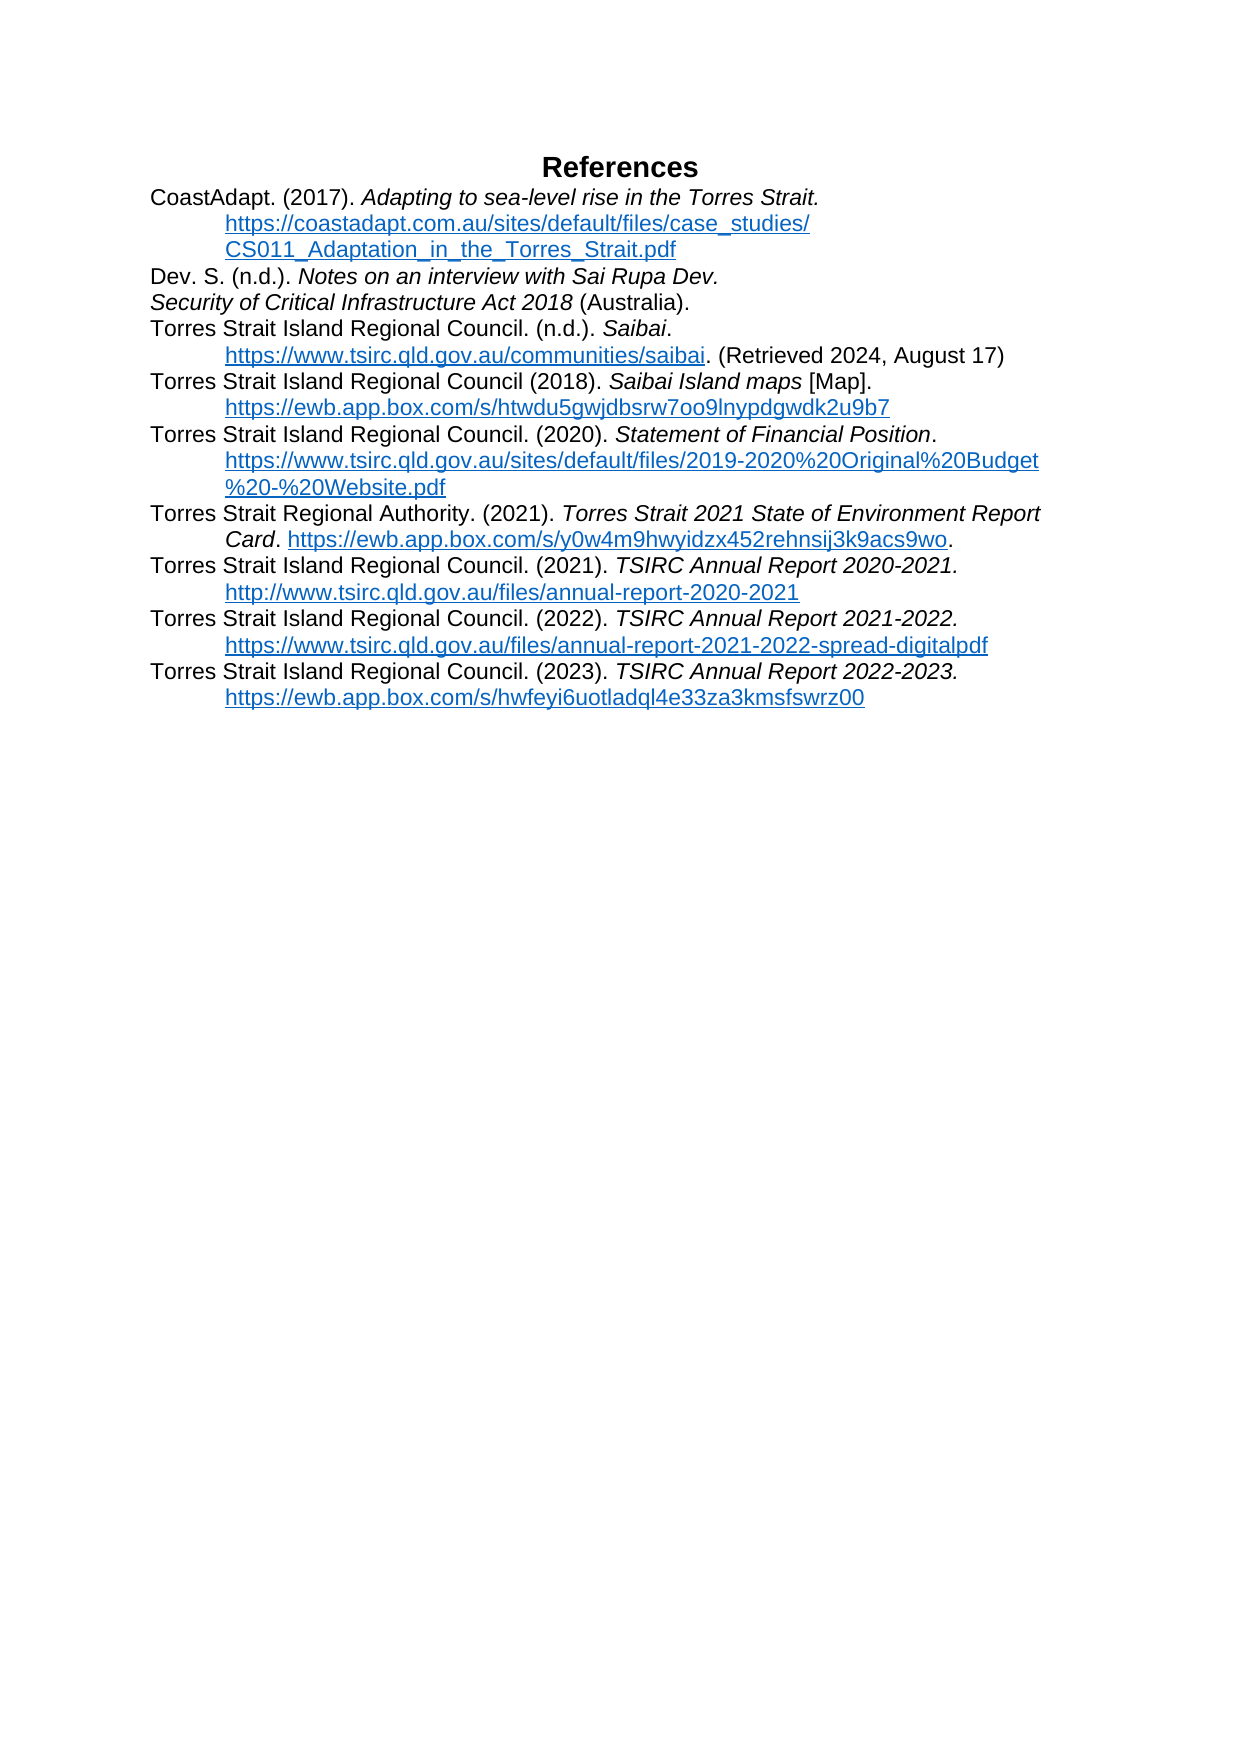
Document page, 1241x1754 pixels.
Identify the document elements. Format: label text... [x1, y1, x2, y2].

text Torres Strait Island Regional Council. (2022). TSIRC Annual Report 2021-2022. https://www.tsirc.qld.gov.au/files/annual-report-2021-2022-spread-digitalpdf [150, 605, 1090, 658]
text Torres Strait Regional Authority. (2021). Torres Strait 2021 State of Environment Report Card. https://ewb.app.box.com/s/y0w4m9hwyidzx452rehnsij3k9acs9wo. [150, 500, 1090, 552]
subtitle References [150, 150, 1090, 183]
text Security of Critical Infrastructure Act 2018 (Australia). [150, 289, 1090, 315]
text https://www.tsirc.qld.gov.au/sites/default/files/2019-2020%20Original%20Budget%20-%20Website.pdf [225, 447, 1090, 500]
text Dev. S. (n.d.). Notes on an interview with Sai Rupa Dev. [150, 263, 1090, 289]
text Torres Strait Island Regional Council. (n.d.). Saibai. https://www.tsirc.qld.gov.au/communities/saibai. (Retrieved 2024, August 17) [150, 315, 1090, 368]
text https://coastadapt.com.au/sites/default/files/case_studies/CS011_Adaptation_in_the_Torres_Strait.pdf [225, 210, 1090, 263]
text Torres Strait Island Regional Council. (2020). Statement of Financial Position. [150, 421, 1090, 447]
text Torres Strait Island Regional Council. (2021). TSIRC Annual Report 2020-2021. http://www.tsirc.qld.gov.au/files/annual-report-2020-2021 [150, 552, 1090, 605]
text Torres Strait Island Regional Council. (2023). TSIRC Annual Report 2022-2023. https://ewb.app.box.com/s/hwfeyi6uotladql4e33za3kmsfswrz00 [150, 658, 1090, 711]
text CoastAdapt. (2017). Adapting to sea-level rise in the Torres Strait. [150, 183, 1090, 210]
text Torres Strait Island Regional Council (2018). Saibai Island maps [Map]. https://ewb.app.box.com/s/htwdu5gwjdbsrw7oo9lnypdgwdk2u9b7 [150, 368, 1090, 421]
